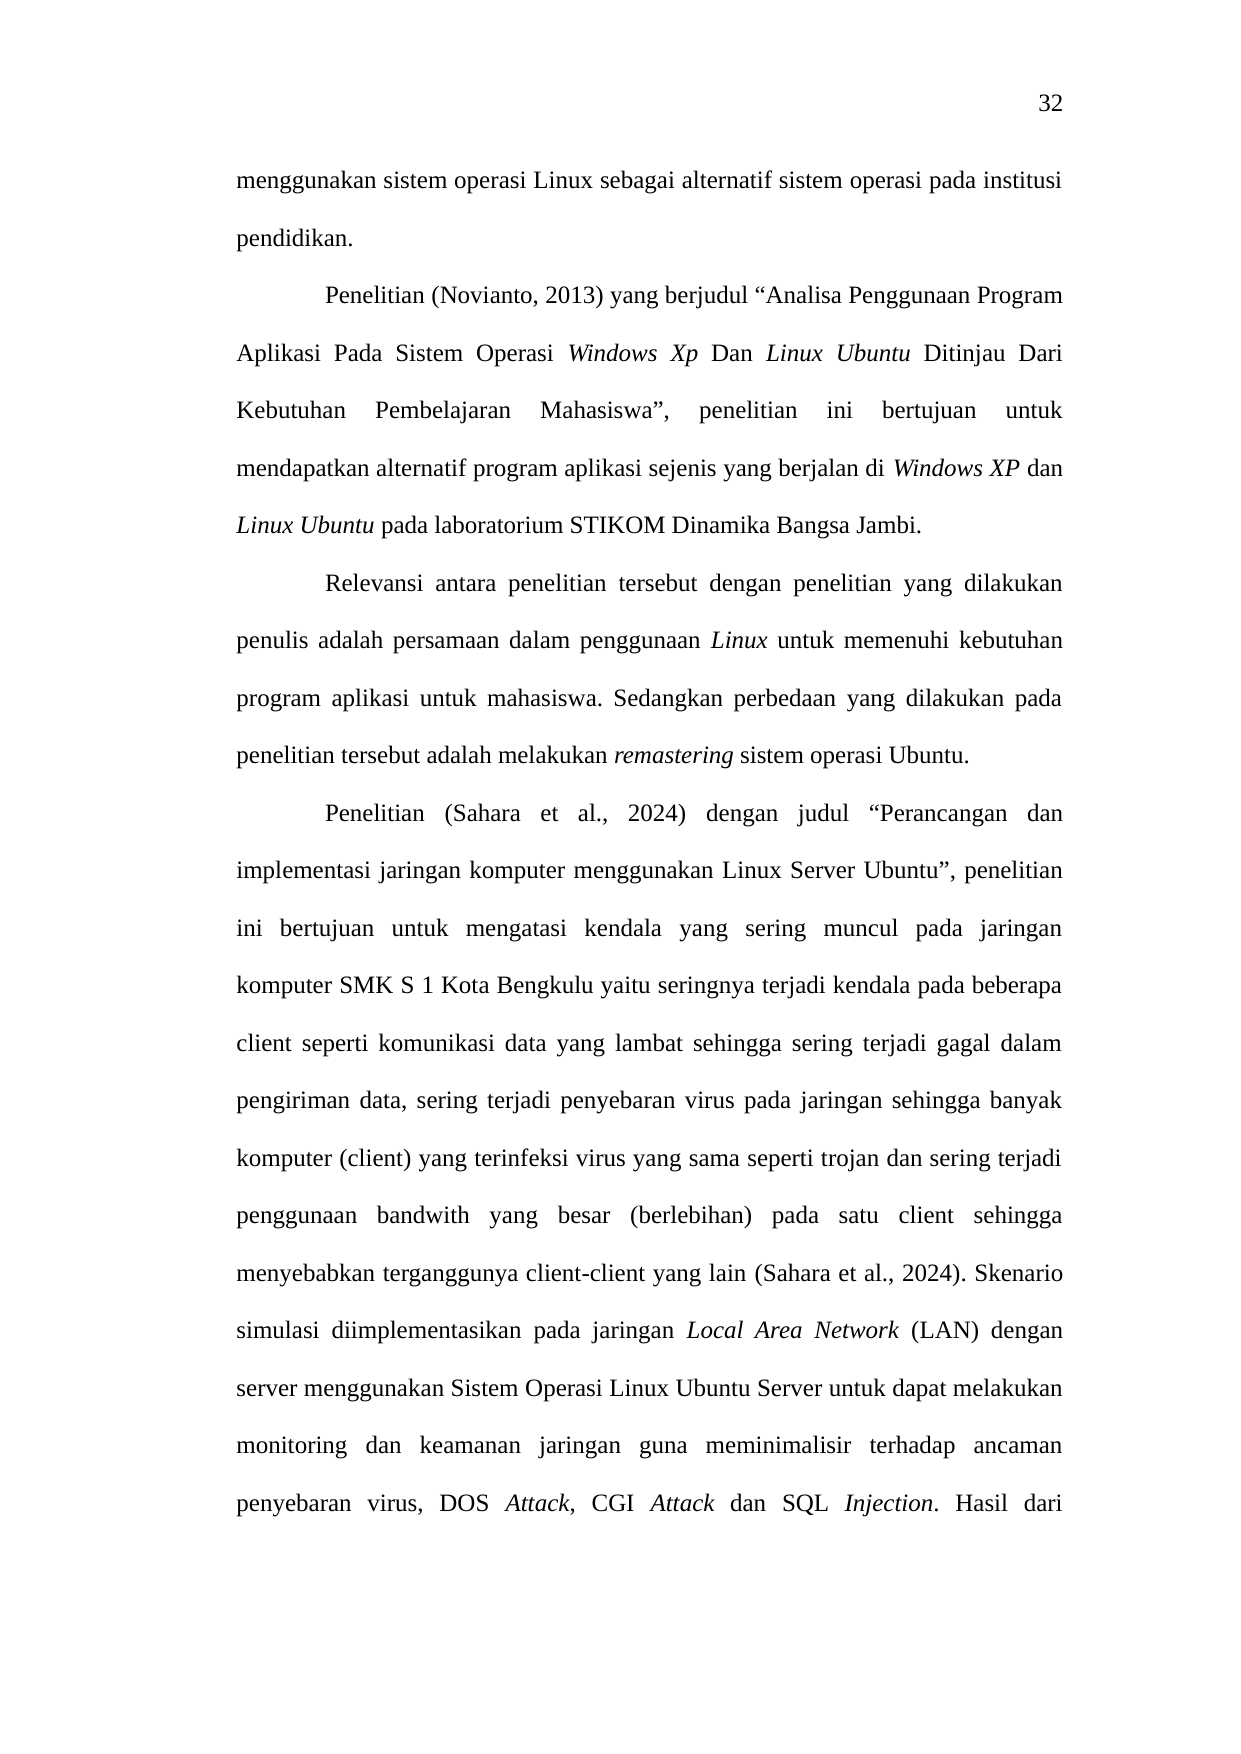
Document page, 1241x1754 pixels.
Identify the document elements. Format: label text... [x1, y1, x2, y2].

text menggunakan sistem operasi Linux sebagai alternatif sistem operasi pada institusi pendidikan. [236, 165, 1063, 252]
text Penelitian (Novianto, 2013) yang berjudul “Analisa Penggunaan Program Aplikasi Pada Sistem Operasi Windows Xp Dan Linux Ubuntu Ditinjau Dari Kebutuhan Pembelajaran Mahasiswa”, penelitian ini bertujuan untuk mendapatkan alternatif program aplikasi sejenis yang berjalan di Windows XP dan Linux Ubuntu pada laboratorium STIKOM Dinamika Bangsa Jambi. [236, 280, 1063, 539]
text Relevansi antara penelitian tersebut dengan penelitian yang dilakukan penulis adalah persamaan dalam penggunaan Linux untuk memenuhi kebutuhan program aplikasi untuk mahasiswa. Sedangkan perbedaan yang dilakukan pada penelitian tersebut adalah melakukan remastering sistem operasi Ubuntu. [236, 568, 1063, 769]
text Penelitian (Sahara et al., 2024)⁠ dengan judul “Perancangan dan implementasi jaringan komputer menggunakan Linux Server Ubuntu”, penelitian ini bertujuan untuk mengatasi kendala yang sering muncul pada jaringan komputer SMK S 1 Kota Bengkulu yaitu seringnya terjadi kendala pada beberapa client seperti komunikasi data yang lambat sehingga sering terjadi gagal dalam pengiriman data, sering terjadi penyebaran virus pada jaringan sehingga banyak komputer (client) yang terinfeksi virus yang sama seperti trojan dan sering terjadi penggunaan bandwith yang besar (berlebihan) pada satu client sehingga menyebabkan terganggunya client-client yang lain (Sahara et al., 2024).⁠ Skenario simulasi diimplementasikan pada jaringan Local Area Network (LAN) dengan server menggunakan Sistem Operasi Linux Ubuntu Server untuk dapat melakukan monitoring dan keamanan jaringan guna meminimalisir terhadap ancaman penyebaran virus, DOS Attack, CGI Attack dan SQL Injection. Hasil dari [236, 798, 1063, 1517]
